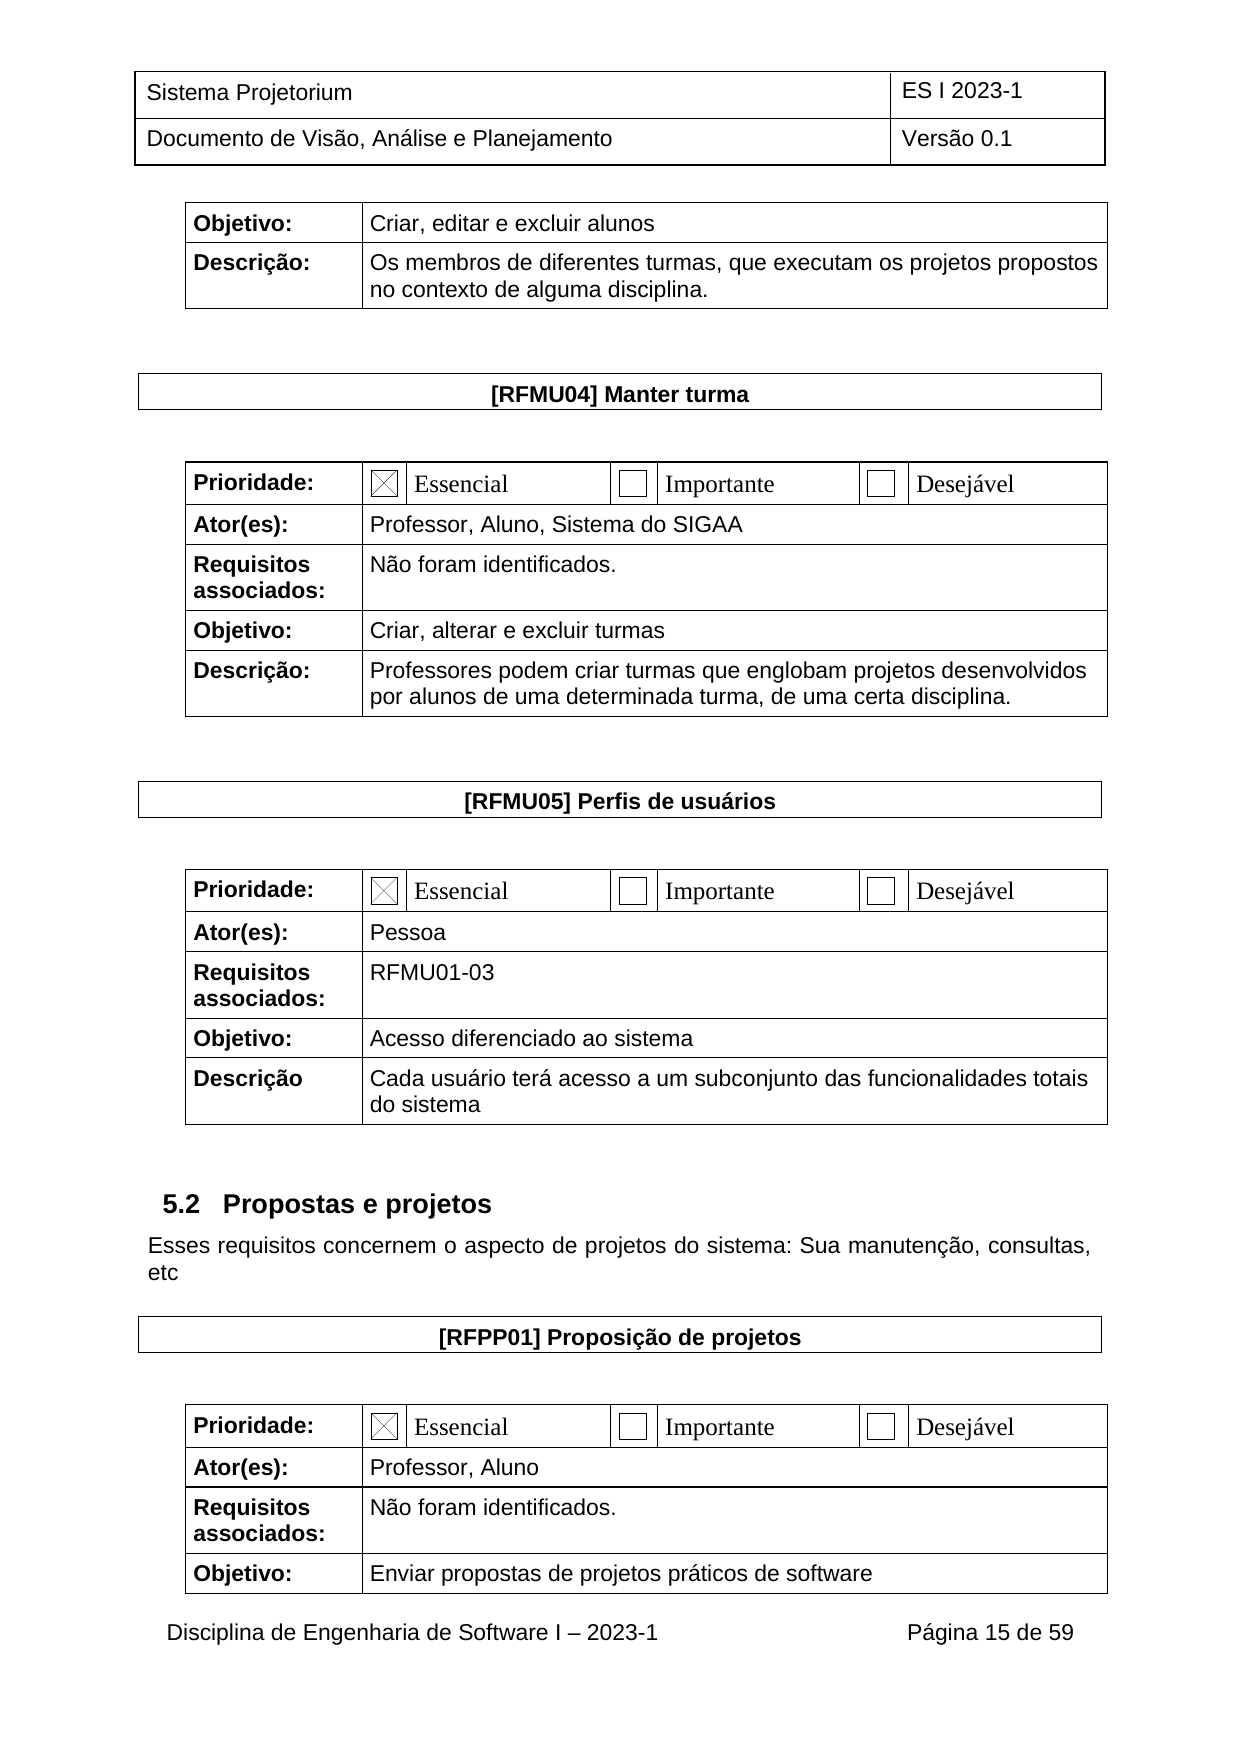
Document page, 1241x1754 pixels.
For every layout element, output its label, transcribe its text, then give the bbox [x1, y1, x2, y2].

text [RFMU04] Manter turma [139, 374, 1101, 409]
table_header Prioridade: [186, 1405, 362, 1447]
table_cell Requisitos associados: [186, 545, 362, 610]
text Esses requisitos concernem o aspecto de projetos do sistema: Sua manutenção, consultas, etc [148, 1232, 1092, 1285]
text [RFPP01] Proposição de projetos [139, 1317, 1101, 1352]
table_header Desejável [909, 870, 1107, 911]
table_header [611, 463, 657, 504]
table_header [860, 463, 908, 504]
table_header [860, 1405, 908, 1447]
table_cell Pessoa [363, 912, 1107, 951]
table_cell Objetivo: [186, 203, 362, 242]
table_header [860, 870, 908, 911]
table_cell Requisitos associados: [186, 1488, 362, 1553]
table_cell Professores podem criar turmas que englobam projetos desenvolvidos por alunos de uma determinada turma, de uma certa disciplina. [363, 651, 1107, 716]
table_cell Os membros de diferentes turmas, que executam os projetos propostos no contexto de alguma disciplina. [363, 243, 1107, 308]
table_header [363, 1405, 406, 1447]
table_header Importante [658, 870, 859, 911]
table_cell Acesso diferenciado ao sistema [363, 1019, 1107, 1057]
table_cell Descrição: [186, 243, 362, 308]
table_header Desejável [909, 1405, 1107, 1447]
table_cell Requisitos associados: [186, 952, 362, 1017]
table_header Essencial [407, 1405, 610, 1447]
table_cell Professor, Aluno [363, 1448, 1107, 1486]
table_cell RFMU01-03 [363, 952, 1107, 1017]
table_header Desejável [909, 463, 1107, 504]
table_cell Enviar propostas de projetos práticos de software [363, 1554, 1107, 1593]
subtitle Propostas e projetos [162, 1188, 1092, 1220]
table_header Importante [658, 1405, 859, 1447]
table_header Essencial [407, 870, 610, 911]
table_cell Descrição: [186, 651, 362, 716]
table_header [611, 1405, 657, 1447]
table_cell Não foram identificados. [363, 545, 1107, 610]
table_cell Objetivo: [186, 1019, 362, 1057]
table_cell Ator(es): [186, 1448, 362, 1486]
table_header [363, 463, 406, 504]
table_cell Ator(es): [186, 505, 362, 543]
table_header Prioridade: [186, 870, 362, 911]
text [RFMU05] Perfis de usuários [139, 782, 1101, 817]
table_cell Ator(es): [186, 912, 362, 951]
table_cell Não foram identificados. [363, 1488, 1107, 1553]
table_header Essencial [407, 463, 610, 504]
table_cell Descrição [186, 1058, 362, 1123]
table_cell Cada usuário terá acesso a um subconjunto das funcionalidades totais do sistema [363, 1058, 1107, 1123]
table_header [363, 870, 406, 911]
table_header [611, 870, 657, 911]
table_header Prioridade: [186, 463, 362, 504]
table_cell Criar, editar e excluir alunos [363, 203, 1107, 242]
table_cell Objetivo: [186, 611, 362, 650]
table_cell Objetivo: [186, 1554, 362, 1593]
table_cell Criar, alterar e excluir turmas [363, 611, 1107, 650]
table_cell Professor, Aluno, Sistema do SIGAA [363, 505, 1107, 543]
table_header Importante [658, 463, 859, 504]
